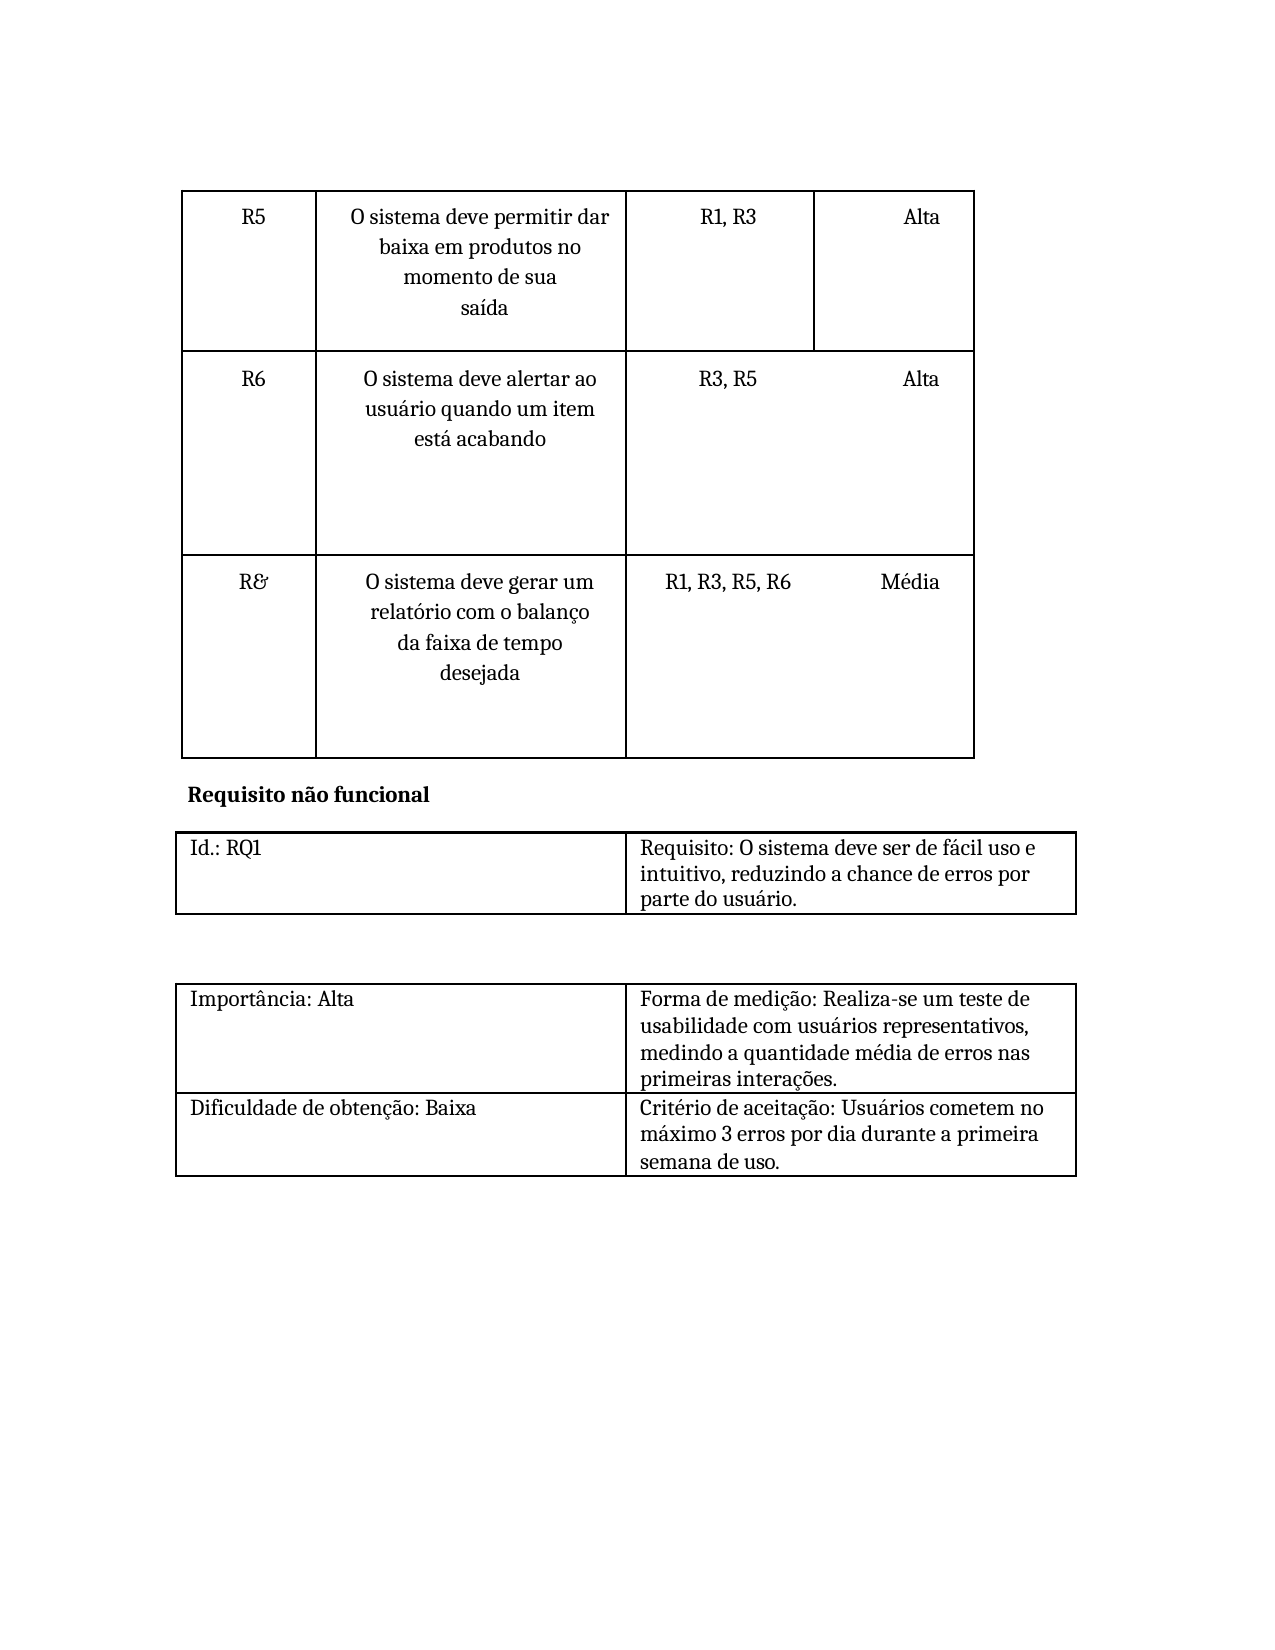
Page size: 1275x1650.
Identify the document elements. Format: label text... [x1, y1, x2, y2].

table_cell R1, R3, R5, R6 [627, 556, 813, 757]
table_header Importância: Alta [177, 985, 625, 1092]
table_cell Média [814, 556, 973, 757]
table_header R1, R3 [627, 192, 813, 350]
table_cell R3, R5 [627, 352, 813, 553]
table_cell Alta [814, 352, 973, 553]
table_header Requisito: O sistema deve ser de fácil uso e intuitivo, reduzindo a chance de erros por parte do usuário. [627, 834, 1075, 912]
table_cell Critério de aceitação: Usuários cometem no máximo 3 erros por dia durante a primeira semana de uso. [627, 1094, 1075, 1175]
text Requisito não funcional [187, 782, 1125, 809]
table_header O sistema deve permitir dar baixa em produtos no momento de sua saída [317, 192, 625, 350]
table_cell Dificuldade de obtenção: Baixa [177, 1094, 625, 1175]
table_cell O sistema deve alertar ao usuário quando um item está acabando [317, 352, 625, 553]
table_header Id.: RQ1 [177, 834, 625, 912]
table_cell O sistema deve gerar um relatório com o balanço da faixa de tempo desejada [317, 556, 625, 757]
table_cell R6 [183, 352, 315, 553]
table_header R5 [183, 192, 315, 350]
table_header Forma de medição: Realiza-se um teste de usabilidade com usuários representativos, medindo a quantidade média de erros nas primeiras interações. [627, 985, 1075, 1092]
table_cell R& [183, 556, 315, 757]
table_header Alta [815, 192, 973, 350]
